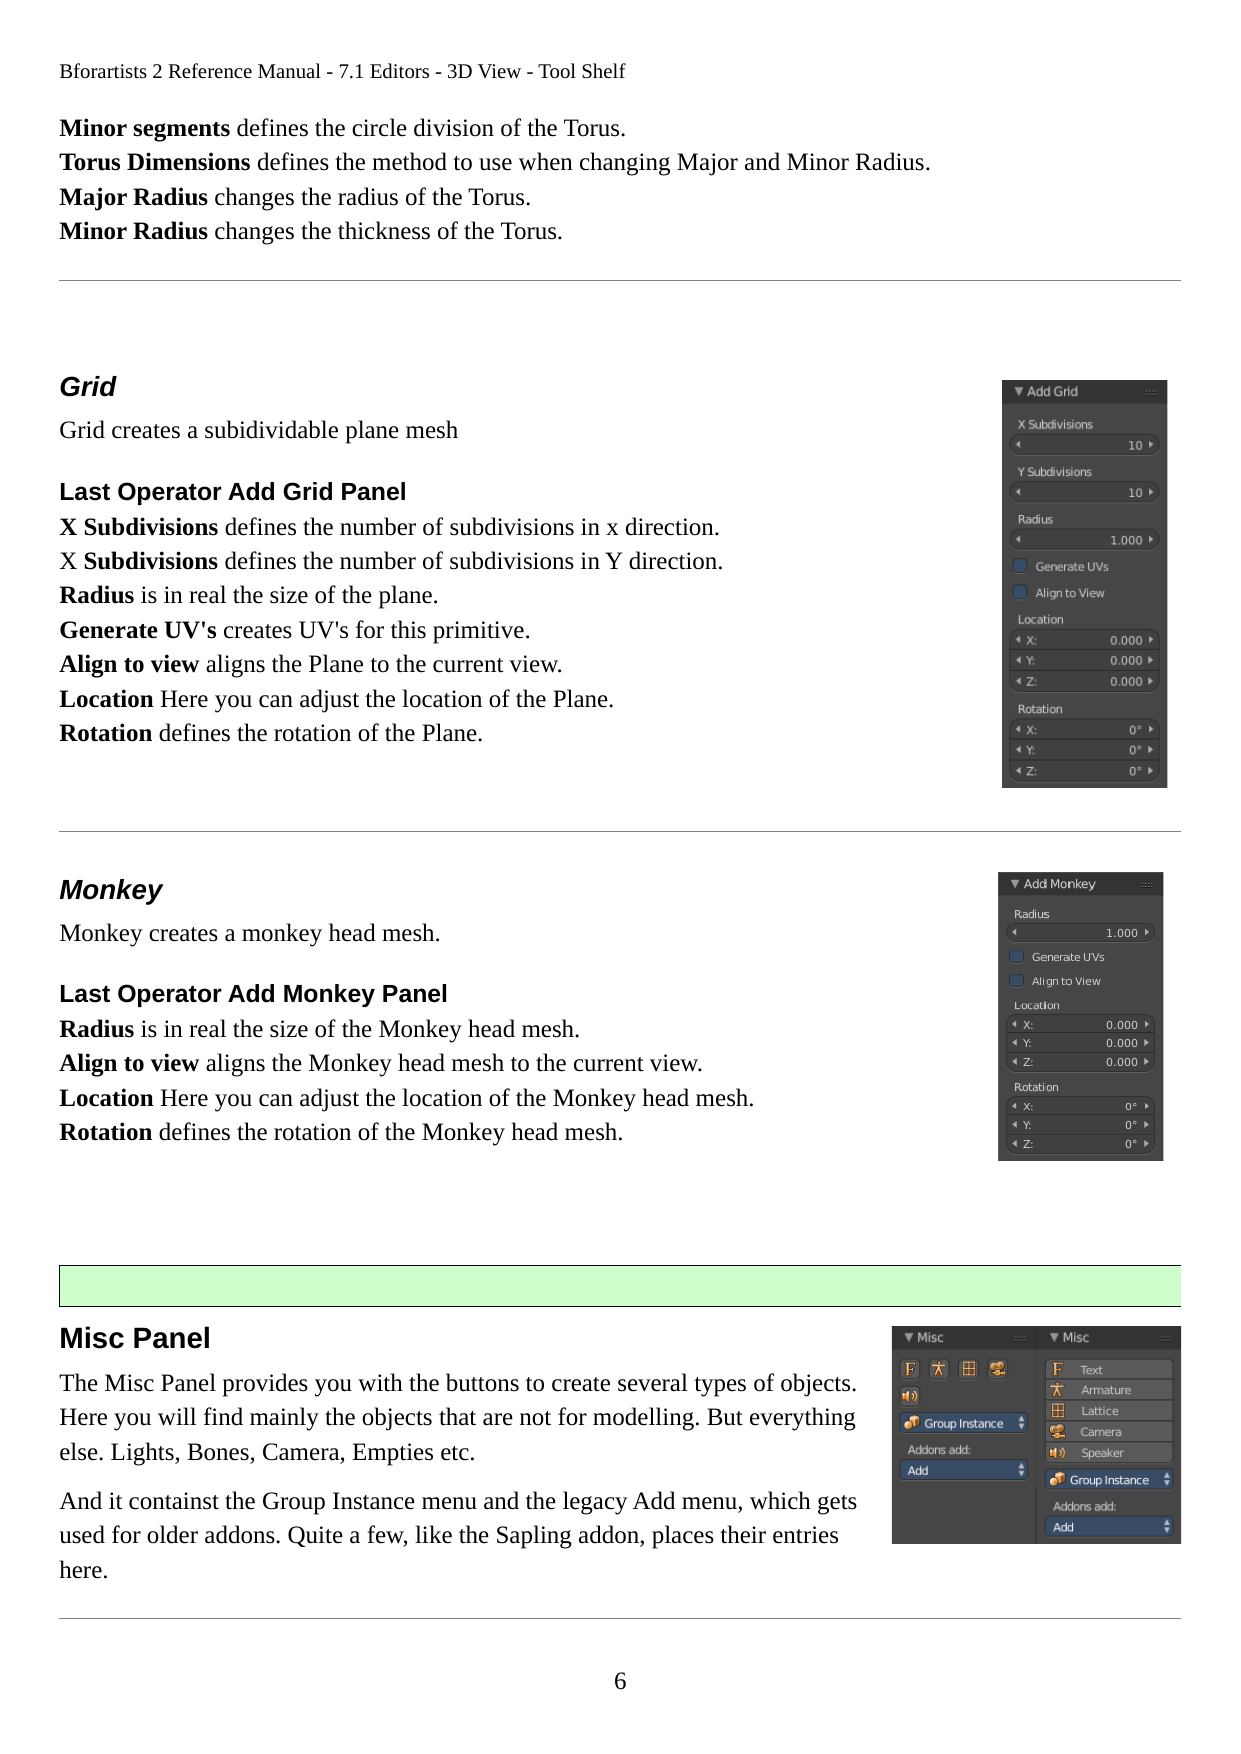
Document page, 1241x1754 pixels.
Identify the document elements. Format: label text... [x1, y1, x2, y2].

text Minor segments defines the circle division of the Torus. Torus Dimensions defines the method to use when changing Major and Minor Radius. Major Radius changes the radius of the Torus. Minor Radius changes the thickness of the Torus. [59, 113, 1181, 245]
text Monkey creates a monkey head mesh. [59, 918, 998, 946]
subtitle Last Operator Add Monkey Panel [59, 979, 998, 1008]
picture [998, 872, 1164, 1161]
table_header [60, 1266, 1181, 1306]
text The Misc Panel provides you with the buttons to create several types of objects. Here you will find mainly the objects that are not for modelling. But everything else. Lights, Bones, Camera, Empties etc. [59, 1368, 891, 1465]
text And it containst the Group Instance menu and the legacy Add menu, which gets used for older addons. Quite a few, like the Sapling addon, places their entries here. [59, 1486, 1181, 1583]
subtitle Misc Panel [59, 1321, 1181, 1355]
subtitle [1164, 873, 1181, 905]
subtitle Grid [59, 371, 1181, 403]
text Grid creates a subidividable plane mesh [59, 415, 1002, 444]
picture [891, 1326, 1182, 1544]
text Radius is in real the size of the Monkey head mesh. Align to view aligns the Monkey head mesh to the current view. Location Here you can adjust the location of the Monkey head mesh. Rotation defines the rotation of the Monkey head mesh. [59, 1014, 998, 1146]
text X Subdivisions defines the number of subdivisions in x direction. X Subdivisions defines the number of subdivisions in Y direction. Radius is in real the size of the plane. Generate UV's creates UV's for this primitive. Align to view aligns the Plane to the current view. Location Here you can adjust the location of the Plane. Rotation defines the rotation of the Plane. [59, 512, 1002, 747]
subtitle Last Operator Add Grid Panel [59, 477, 1002, 505]
subtitle Monkey [59, 873, 998, 905]
picture [1002, 380, 1168, 788]
